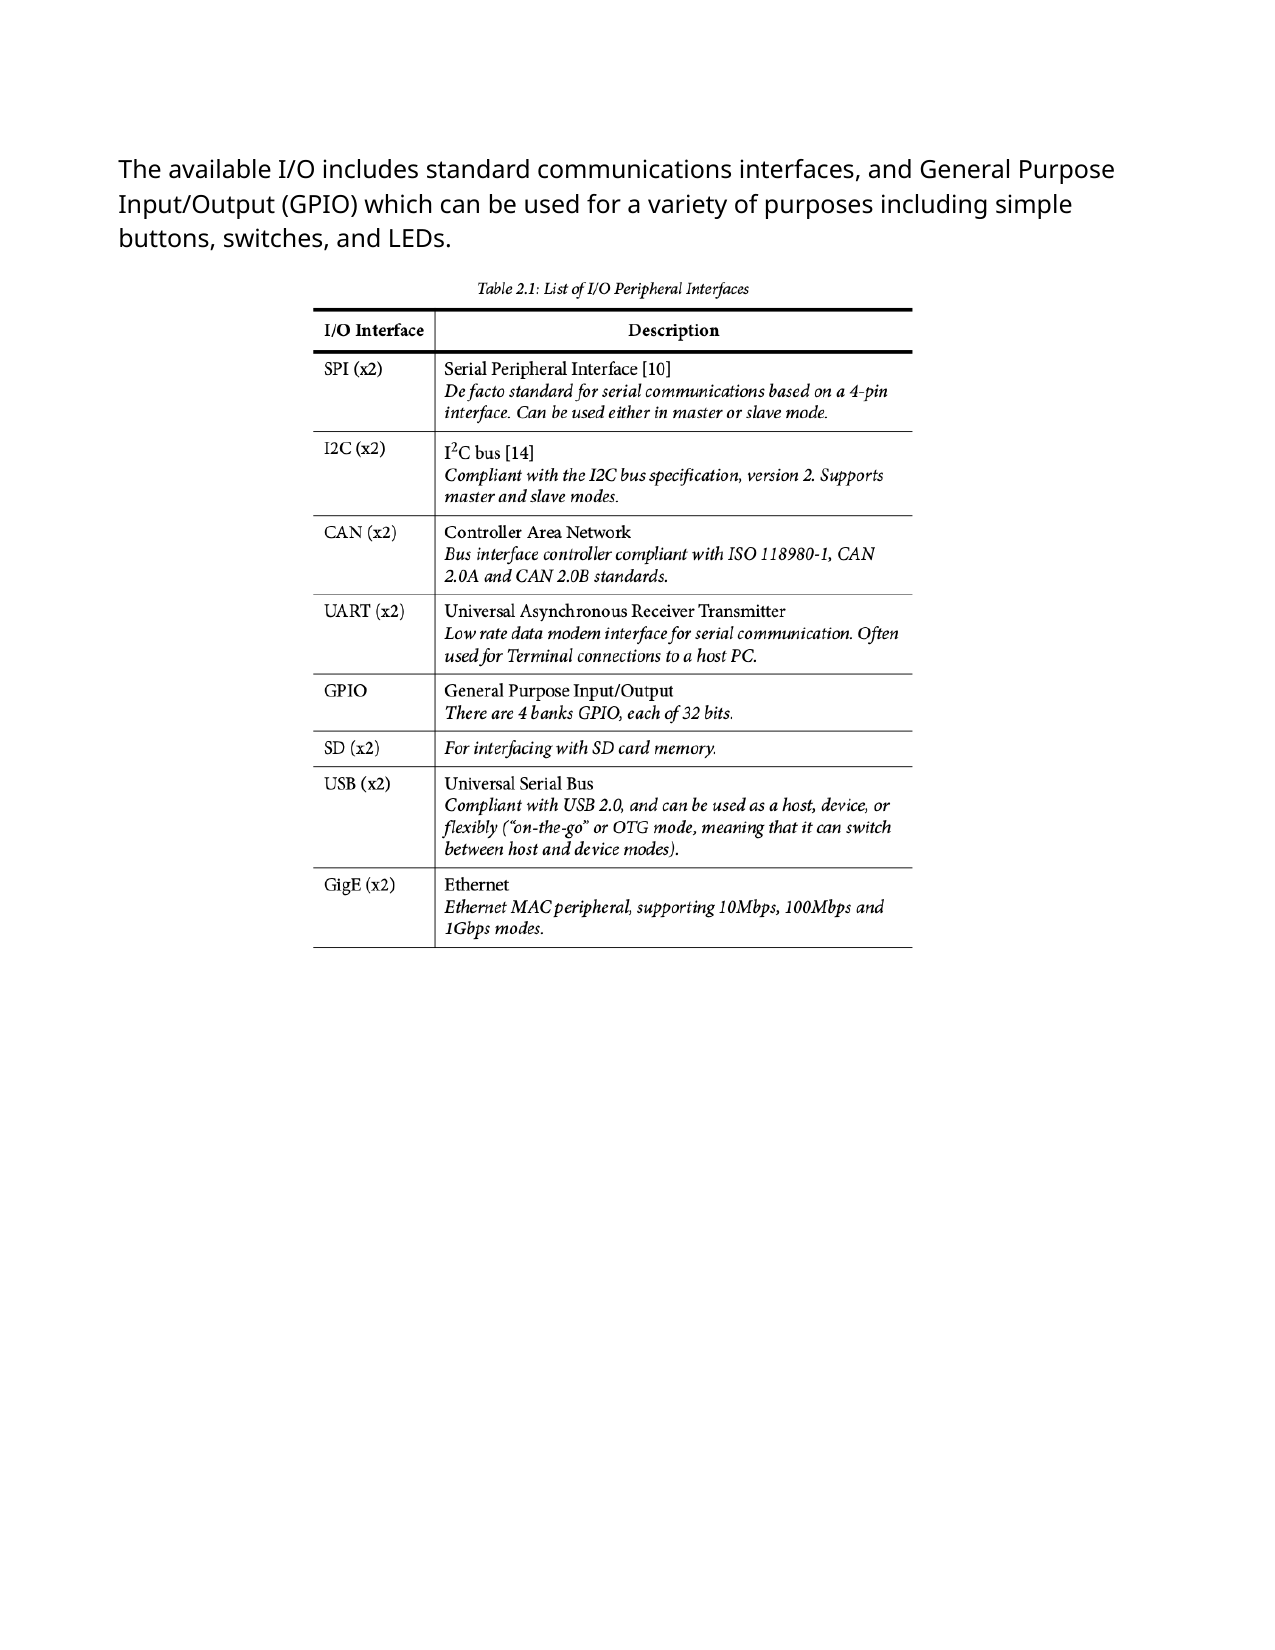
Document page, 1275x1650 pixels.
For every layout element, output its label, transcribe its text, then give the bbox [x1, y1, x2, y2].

text buttons, switches, and LEDs. [118, 220, 1157, 254]
text The available I/O includes standard communications interfaces, and General Purpose [118, 152, 1157, 186]
text Input/Output (GPIO) which can be used for a variety of purposes including simple [118, 186, 1157, 220]
picture [293, 274, 942, 958]
